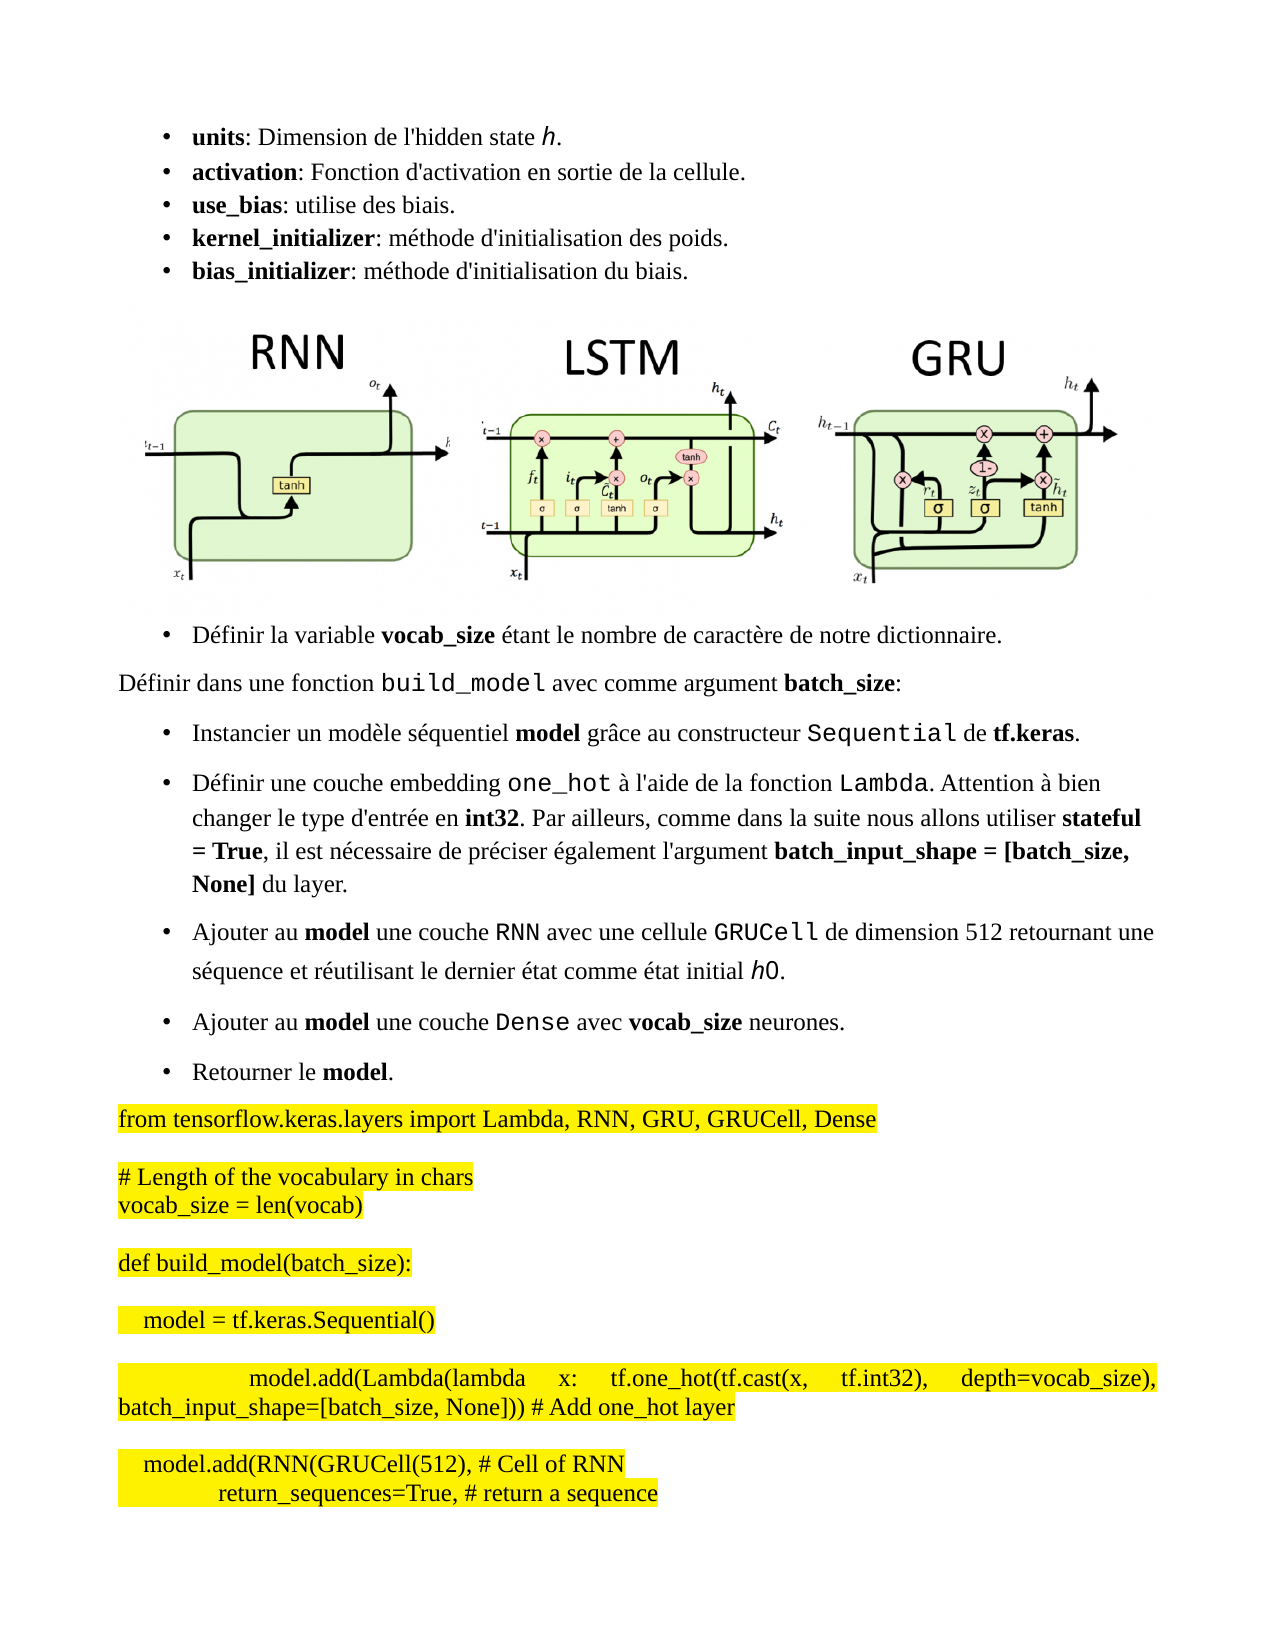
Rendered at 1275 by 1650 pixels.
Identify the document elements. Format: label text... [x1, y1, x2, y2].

list Ajouter au model une couche RNN avec une cellule GRUCell de dimension 512 retournant une séquence et réutilisant le dernier état comme état initial h0. [162, 917, 1157, 987]
list Instancier un modèle séquentiel model grâce au constructeur Sequential de tf.keras. [162, 718, 1157, 749]
list bias_initializer: méthode d'initialisation du biais. [162, 256, 1157, 285]
text Définir dans une fonction build_model avec comme argument batch_size: [118, 668, 1157, 699]
text model.add(RNN(GRUCell(512), # Cell of RNN [118, 1449, 1157, 1478]
text def build_model(batch_size): [118, 1248, 1157, 1277]
text model.add(Lambda(lambda x: tf.one_hot(tf.cast(x, tf.int32), depth=vocab_size), batch_input_shape=[batch_size, None])) # Add one_hot layer [118, 1363, 1157, 1421]
list Ajouter au model une couche Dense avec vocab_size neurones. [162, 1007, 1157, 1037]
list Définir la variable vocab_size étant le nombre de caractère de notre dictionnaire. [162, 617, 1157, 649]
list activation: Fonction d'activation en sortie de la cellule. [162, 157, 1157, 186]
list Définir une couche embedding one_hot à l'aide de la fonction Lambda. Attention à bien changer le type d'entrée en int32. Par ailleurs, comme dans la suite nous allons utiliser stateful = True, il est nécessaire de préciser également l'argument batch_input_shape = [batch_size, None] du layer. [162, 768, 1157, 898]
list kernel_initializer: méthode d'initialisation des poids. [162, 223, 1157, 252]
text model = tf.keras.Sequential() [118, 1306, 1157, 1334]
text vocab_size = len(vocab) [118, 1191, 1157, 1219]
list units: Dimension de l'hidden state h. [162, 118, 1157, 152]
list use_bias: utilise des biais. [162, 190, 1157, 219]
text # Length of the vocabulary in chars [118, 1162, 1157, 1191]
text return_sequences=True, # return a sequence [118, 1478, 1157, 1507]
picture [118, 303, 1157, 617]
text from tensorflow.keras.layers import Lambda, RNN, GRU, GRUCell, Dense [118, 1104, 1157, 1133]
list Retourner le model. [162, 1057, 1157, 1085]
